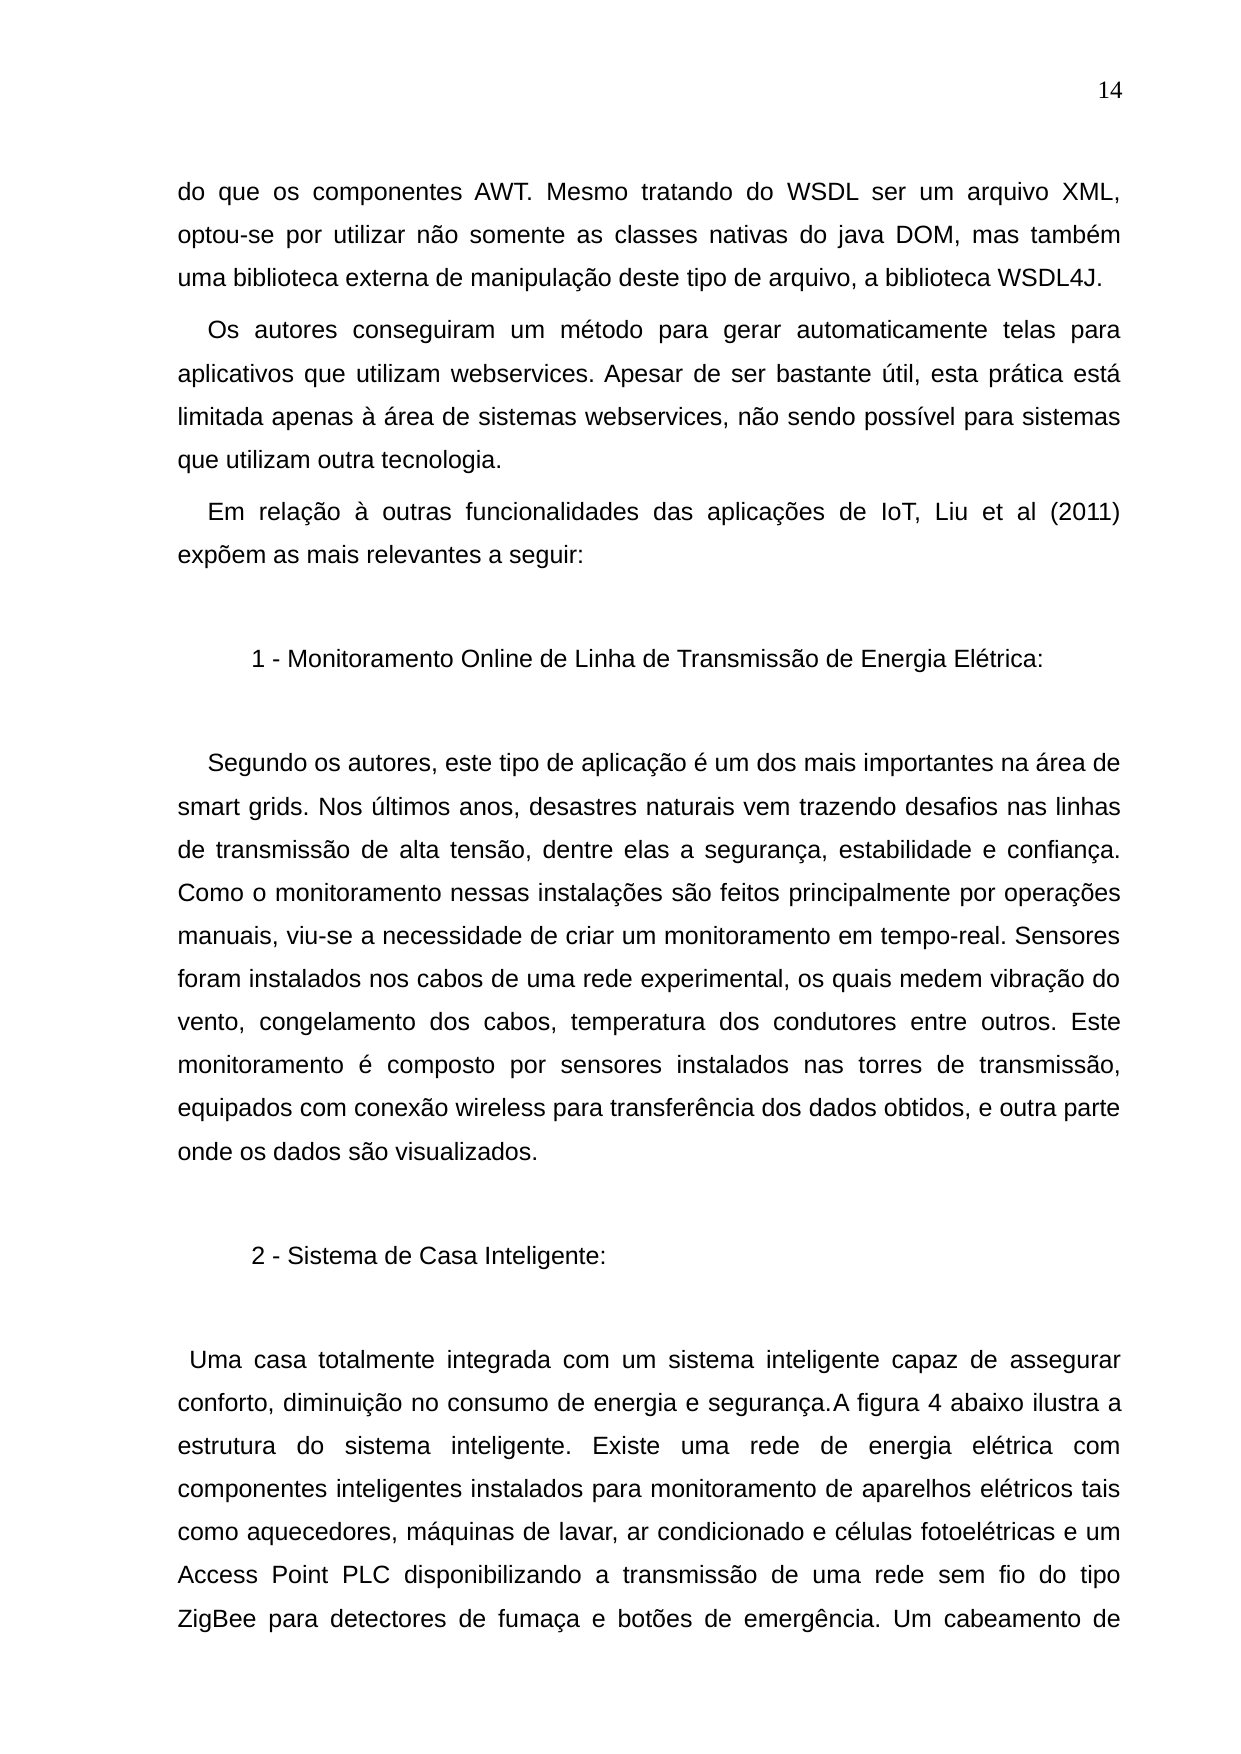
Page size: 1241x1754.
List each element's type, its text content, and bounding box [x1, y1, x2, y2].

text Os autores conseguiram um método para gerar automaticamente telas para aplicativos que utilizam webservices. Apesar de ser bastante útil, esta prática está limitada apenas à área de sistemas webservices, não sendo possível para sistemas que utilizam outra tecnologia. [177, 316, 1122, 474]
text Uma casa totalmente integrada com um sistema inteligente capaz de assegurar conforto, diminuição no consumo de energia e segurança.A figura 4 abaixo ilustra a estrutura do sistema inteligente. Existe uma rede de energia elétrica com componentes inteligentes instalados para monitoramento de aparelhos elétricos tais como aquecedores, máquinas de lavar, ar condicionado e células fotoelétricas e um Access Point PLC disponibilizando a transmissão de uma rede sem fio do tipo ZigBee para detectores de fumaça e botões de emergência. Um cabeamento de [177, 1345, 1122, 1632]
text Segundo os autores, este tipo de aplicação é um dos mais importantes na área de smart grids. Nos últimos anos, desastres naturais vem trazendo desafios nas linhas de transmissão de alta tensão, dentre elas a segurança, estabilidade e confiança. Como o monitoramento nessas instalações são feitos principalmente por operações manuais, viu-se a necessidade de criar um monitoramento em tempo-real. Sensores foram instalados nos cabos de uma rede experimental, os quais medem vibração do vento, congelamento dos cabos, temperatura dos condutores entre outros. Este monitoramento é composto por sensores instalados nas torres de transmissão, equipados com conexão wireless para transferência dos dados obtidos, e outra parte onde os dados são visualizados. [177, 748, 1122, 1165]
text do que os componentes AWT. Mesmo tratando do WSDL ser um arquivo XML, optou-se por utilizar não somente as classes nativas do java DOM, mas também uma biblioteca externa de manipulação deste tipo de arquivo, a biblioteca WSDL4J. [177, 177, 1122, 292]
text 2 - Sistema de Casa Inteligente: [177, 1241, 1122, 1269]
text Em relação à outras funcionalidades das aplicações de IoT, Liu et al (2011) expõem as mais relevantes a seguir: [177, 497, 1122, 569]
text 1 - Monitoramento Online de Linha de Transmissão de Energia Elétrica: [177, 644, 1122, 673]
